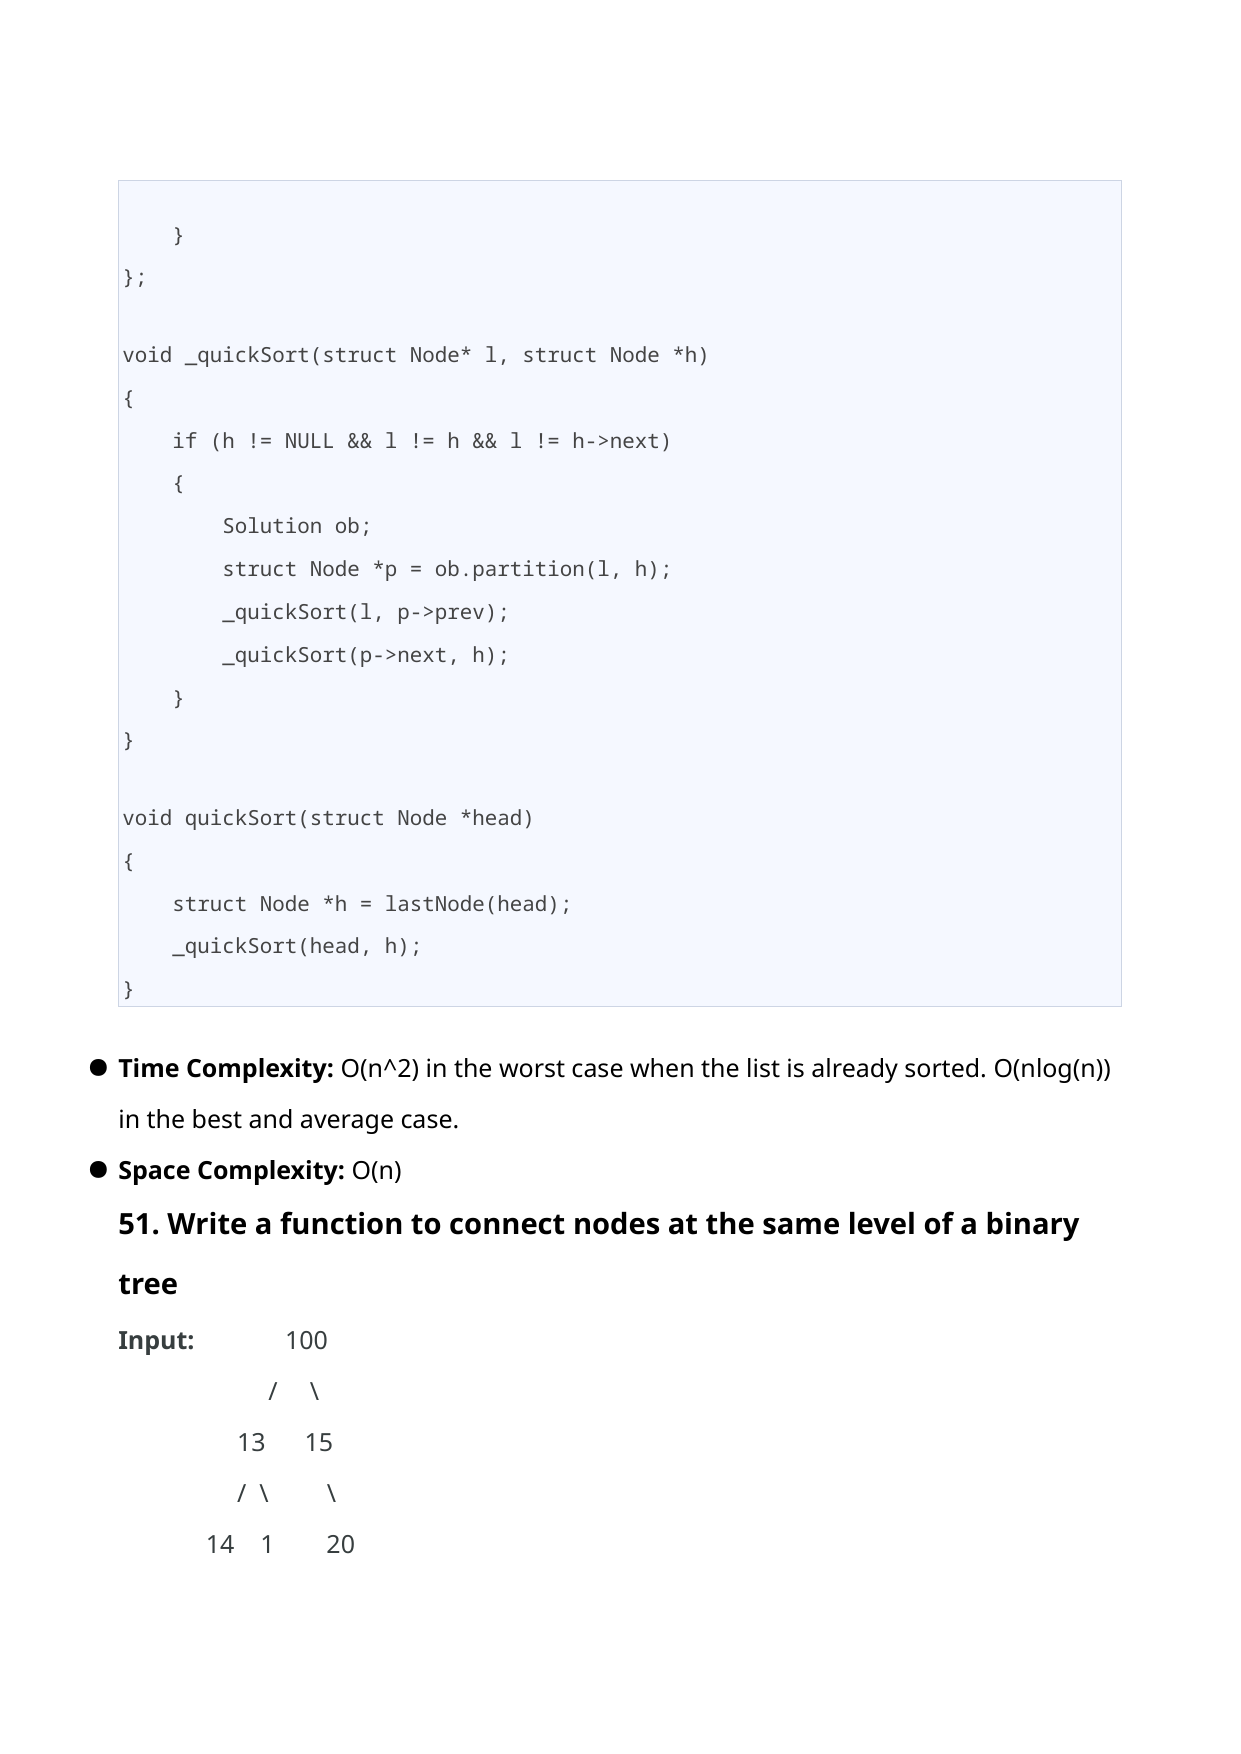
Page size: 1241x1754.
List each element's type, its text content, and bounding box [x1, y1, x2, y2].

text _quickSort(p->next, h); [119, 636, 1121, 668]
text 14 1 20 [118, 1527, 1122, 1561]
text Solution ob; [119, 507, 1121, 540]
text / \ [118, 1373, 1122, 1407]
text struct Node *h = lastNode(head); [119, 885, 1121, 917]
text 13 15 [118, 1424, 1122, 1458]
list Space Complexity: O(n) [118, 1152, 1122, 1186]
text / \ \ [118, 1476, 1122, 1509]
list Time Complexity: O(n^2) in the worst case when the list is already sorted. O(nlog(n)) in the best and average case. [118, 1050, 1122, 1135]
text { [119, 464, 1121, 497]
text if (h != NULL && l != h && l != h->next) [119, 422, 1121, 454]
text _quickSort(l, p->prev); [119, 593, 1121, 626]
text } [119, 216, 1121, 248]
text } [119, 721, 1121, 754]
text void quickSort(struct Node *head) [119, 799, 1121, 832]
text Input: 100 [118, 1322, 1122, 1356]
text _quickSort(head, h); [119, 927, 1121, 960]
text { [119, 379, 1121, 412]
text } [119, 679, 1121, 711]
text } [119, 970, 1121, 1006]
subtitle 51. Write a function to connect nodes at the same level of a binary tree [118, 1203, 1122, 1303]
text }; [119, 258, 1121, 291]
text { [119, 842, 1121, 874]
text struct Node *p = ob.partition(l, h); [119, 550, 1121, 583]
text void _quickSort(struct Node* l, struct Node *h) [119, 337, 1121, 369]
